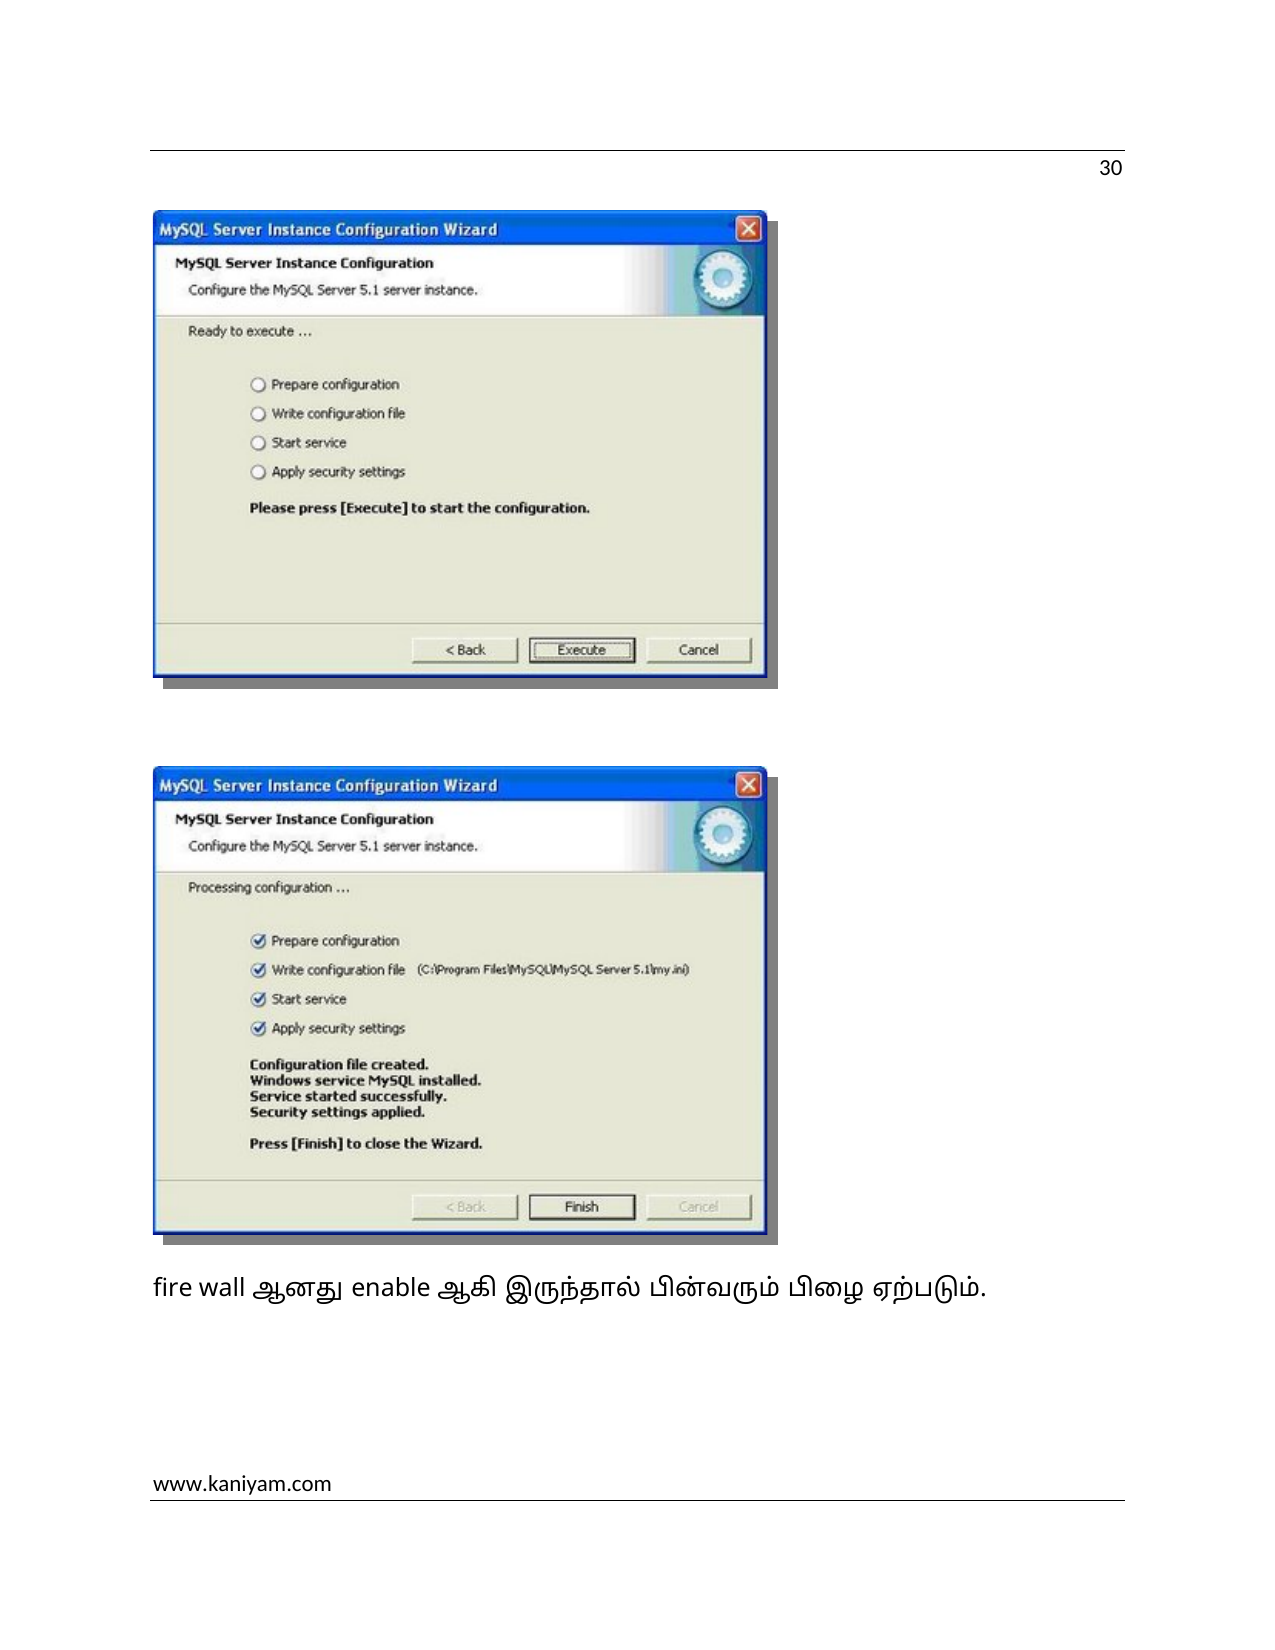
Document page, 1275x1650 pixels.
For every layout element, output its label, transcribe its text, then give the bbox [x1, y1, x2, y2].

picture [152, 210, 768, 678]
picture [152, 766, 768, 1235]
text fire wall ஆனது enable ஆகி இருந்தால் பின்வரும் பிழை ஏற்படும். [153, 1270, 1122, 1304]
